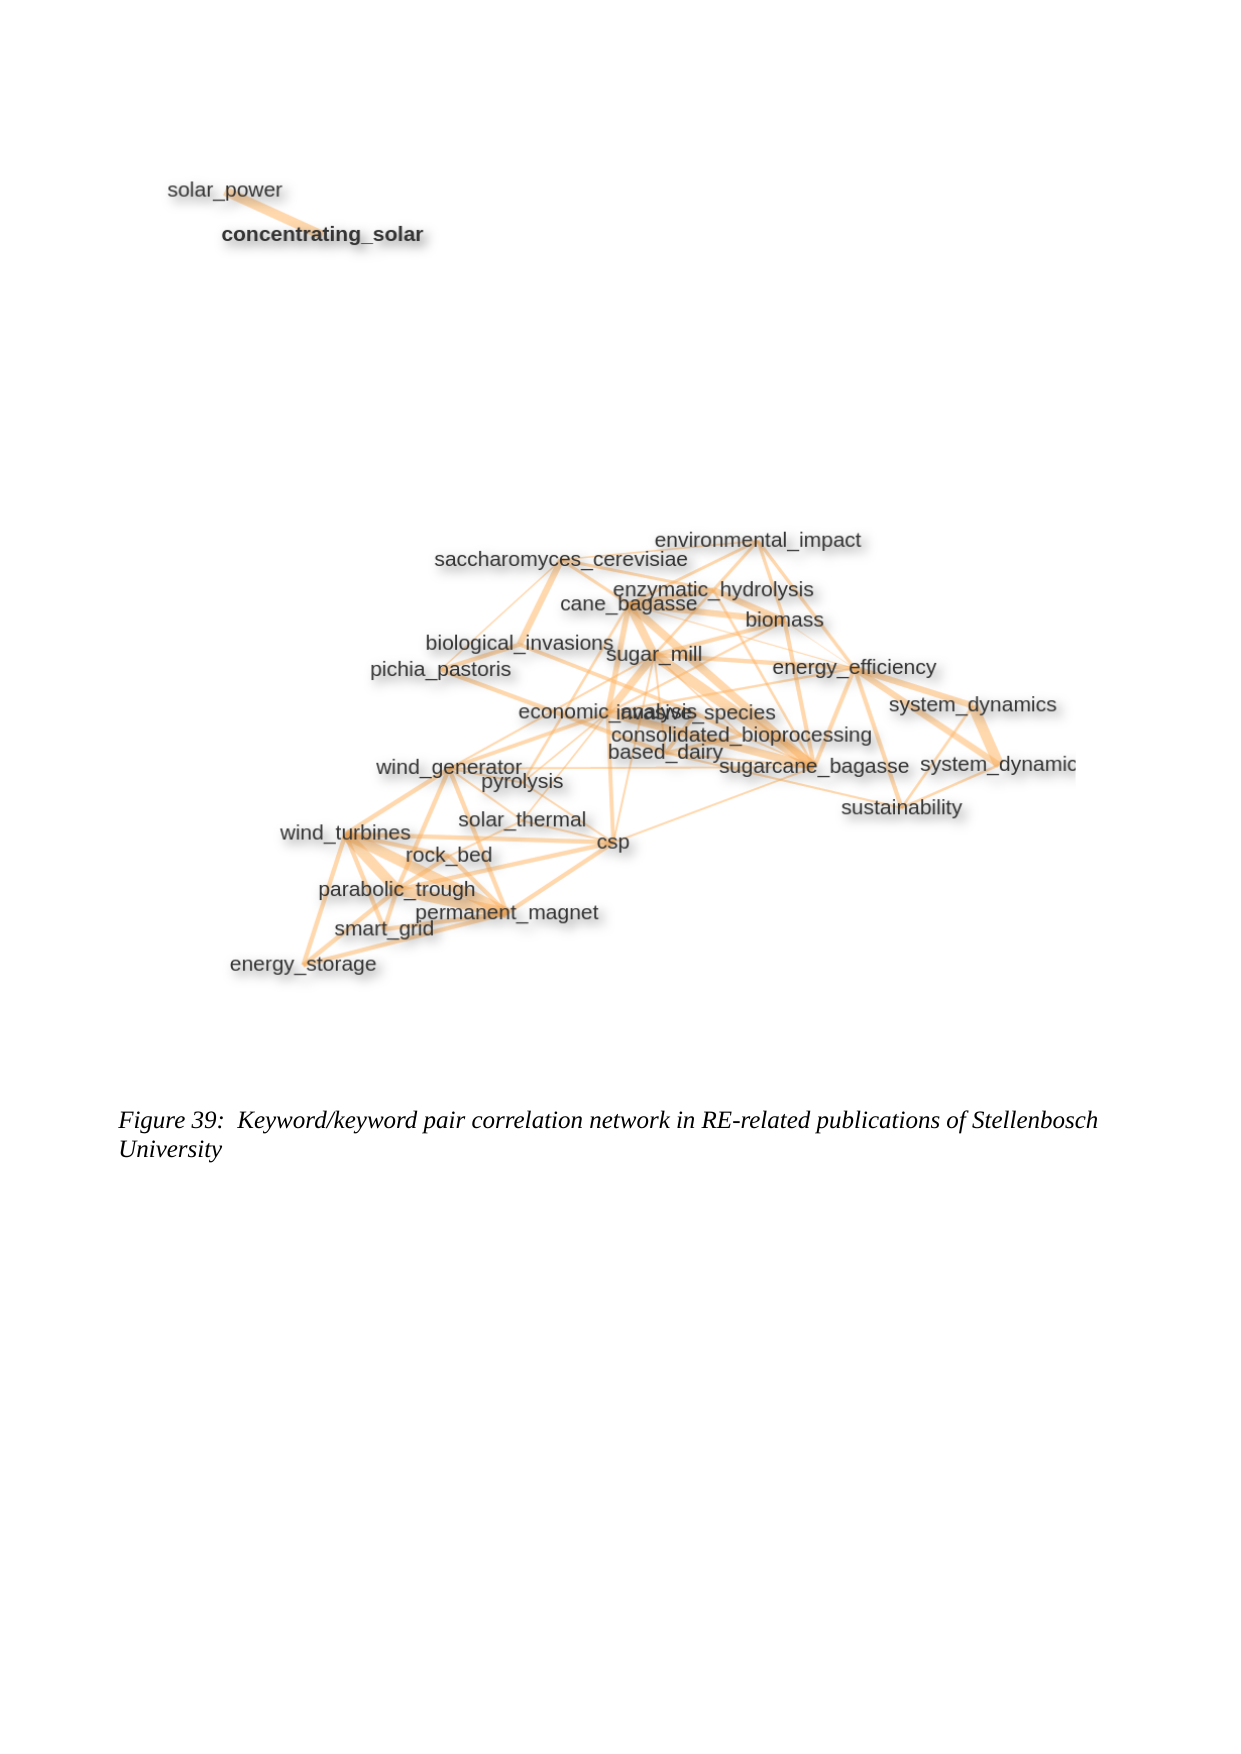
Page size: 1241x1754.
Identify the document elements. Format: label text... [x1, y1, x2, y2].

picture [118, 130, 1123, 1106]
text Figure 39: Keyword/keyword pair correlation network in RE-related publications of Stellenbosch University [118, 1106, 1122, 1163]
